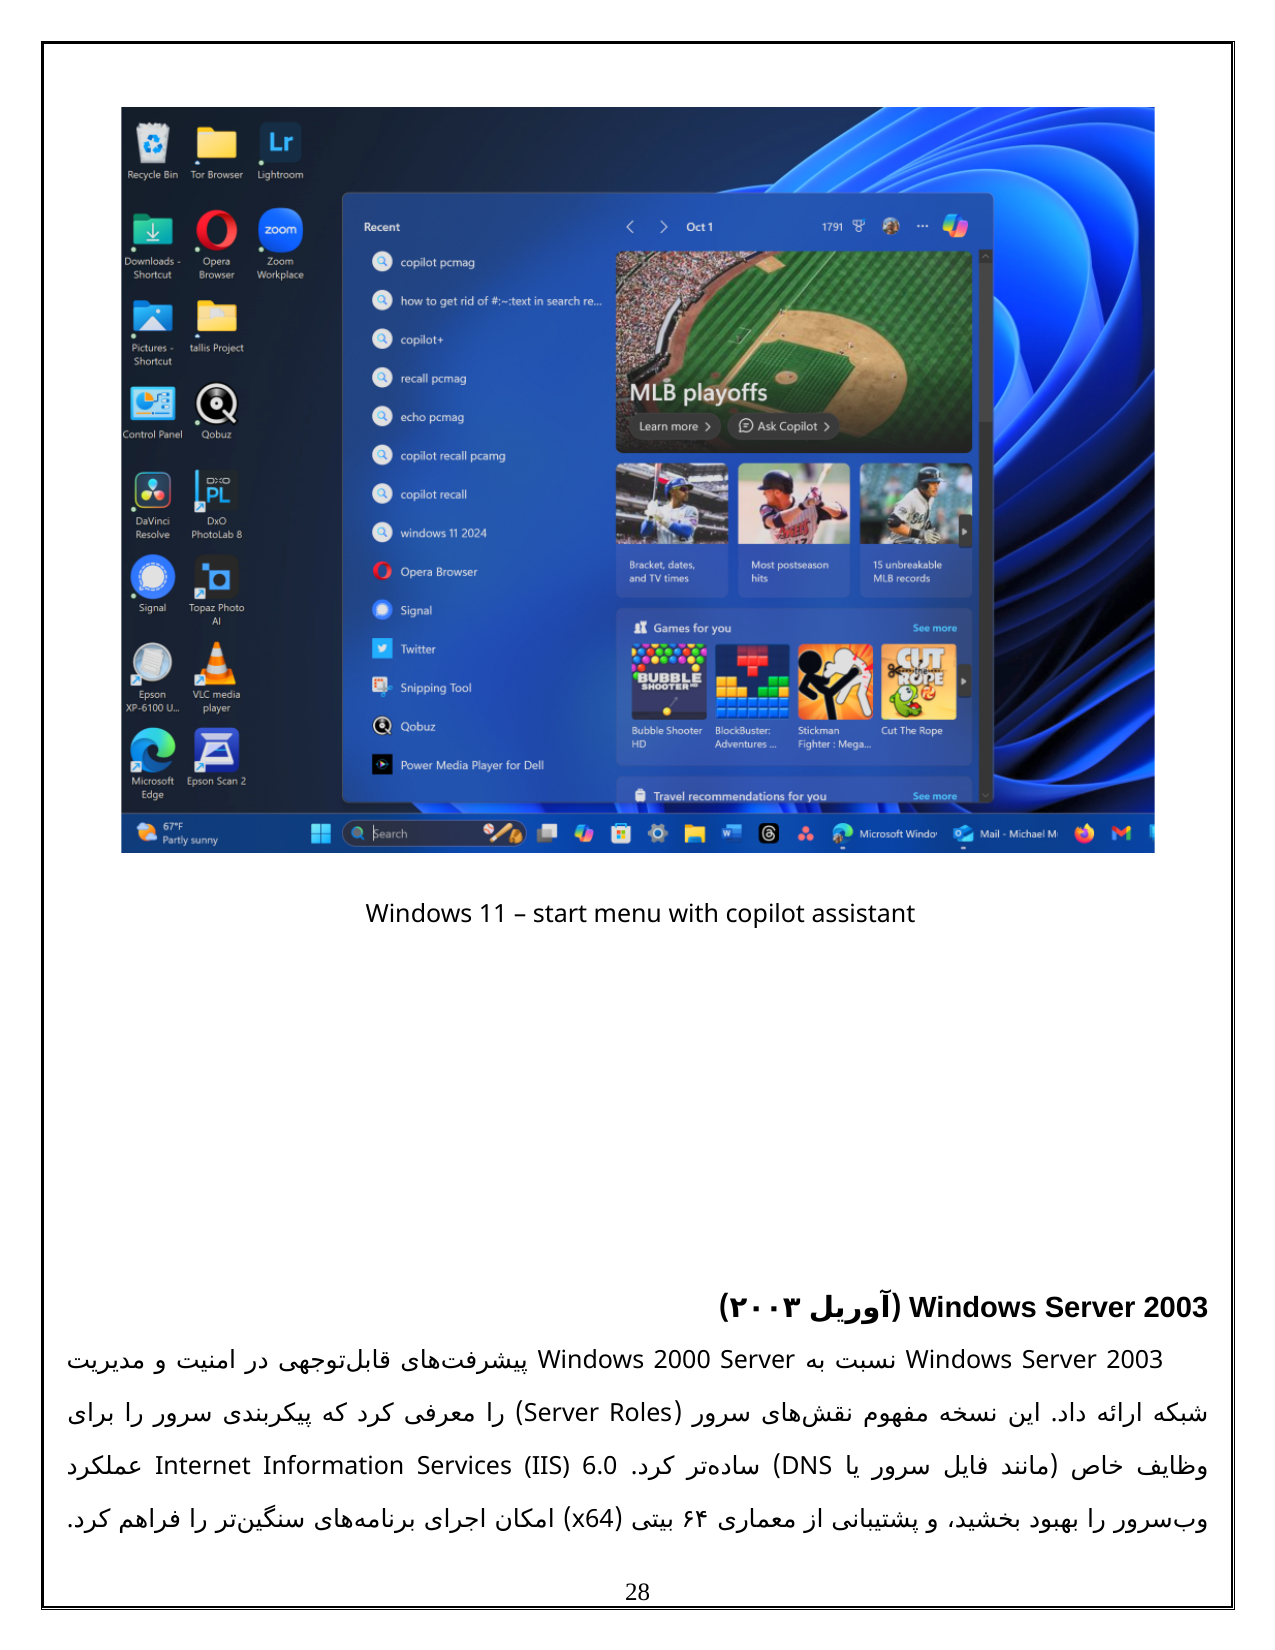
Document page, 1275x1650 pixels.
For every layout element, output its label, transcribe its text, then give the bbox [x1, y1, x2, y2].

text Windows Server 2003 نسبت به Windows 2000 Server پیشرفت‌های قابل‌توجهی در امنیت و مدیریت شبکه ارائه داد. این نسخه مفهوم نقش‌های سرور (Server Roles) را معرفی کرد که پیکربندی سرور را برای وظایف خاص (مانند فایل سرور یا DNS) ساده‌تر کرد. Internet Information Services (IIS) 6.0 عملکرد وب‌سرور را بهبود بخشید، و پشتیبانی از معماری ۶۴ بیتی (x64) امکان اجرای برنامه‌های سنگین‌تر را فراهم کرد. ویژگی‌های امنیتی مانند Shadow Copies برای بازیابی فایل‌ها و بهبود Active Directory مدیریت سازمانی را ارتقا دادند. Windows Server 2003 به دلیل پایداری و انعطاف‌پذیری، به استانداردی برای سرورهای سازمانی تبدیل شد. [66, 1341, 1209, 1538]
picture [121, 107, 1155, 853]
subtitle Windows Server 2003 (آوریل ۲۰۰۳) [66, 1290, 1209, 1329]
text Windows 11 – start menu with copilot assistant [66, 104, 1209, 932]
